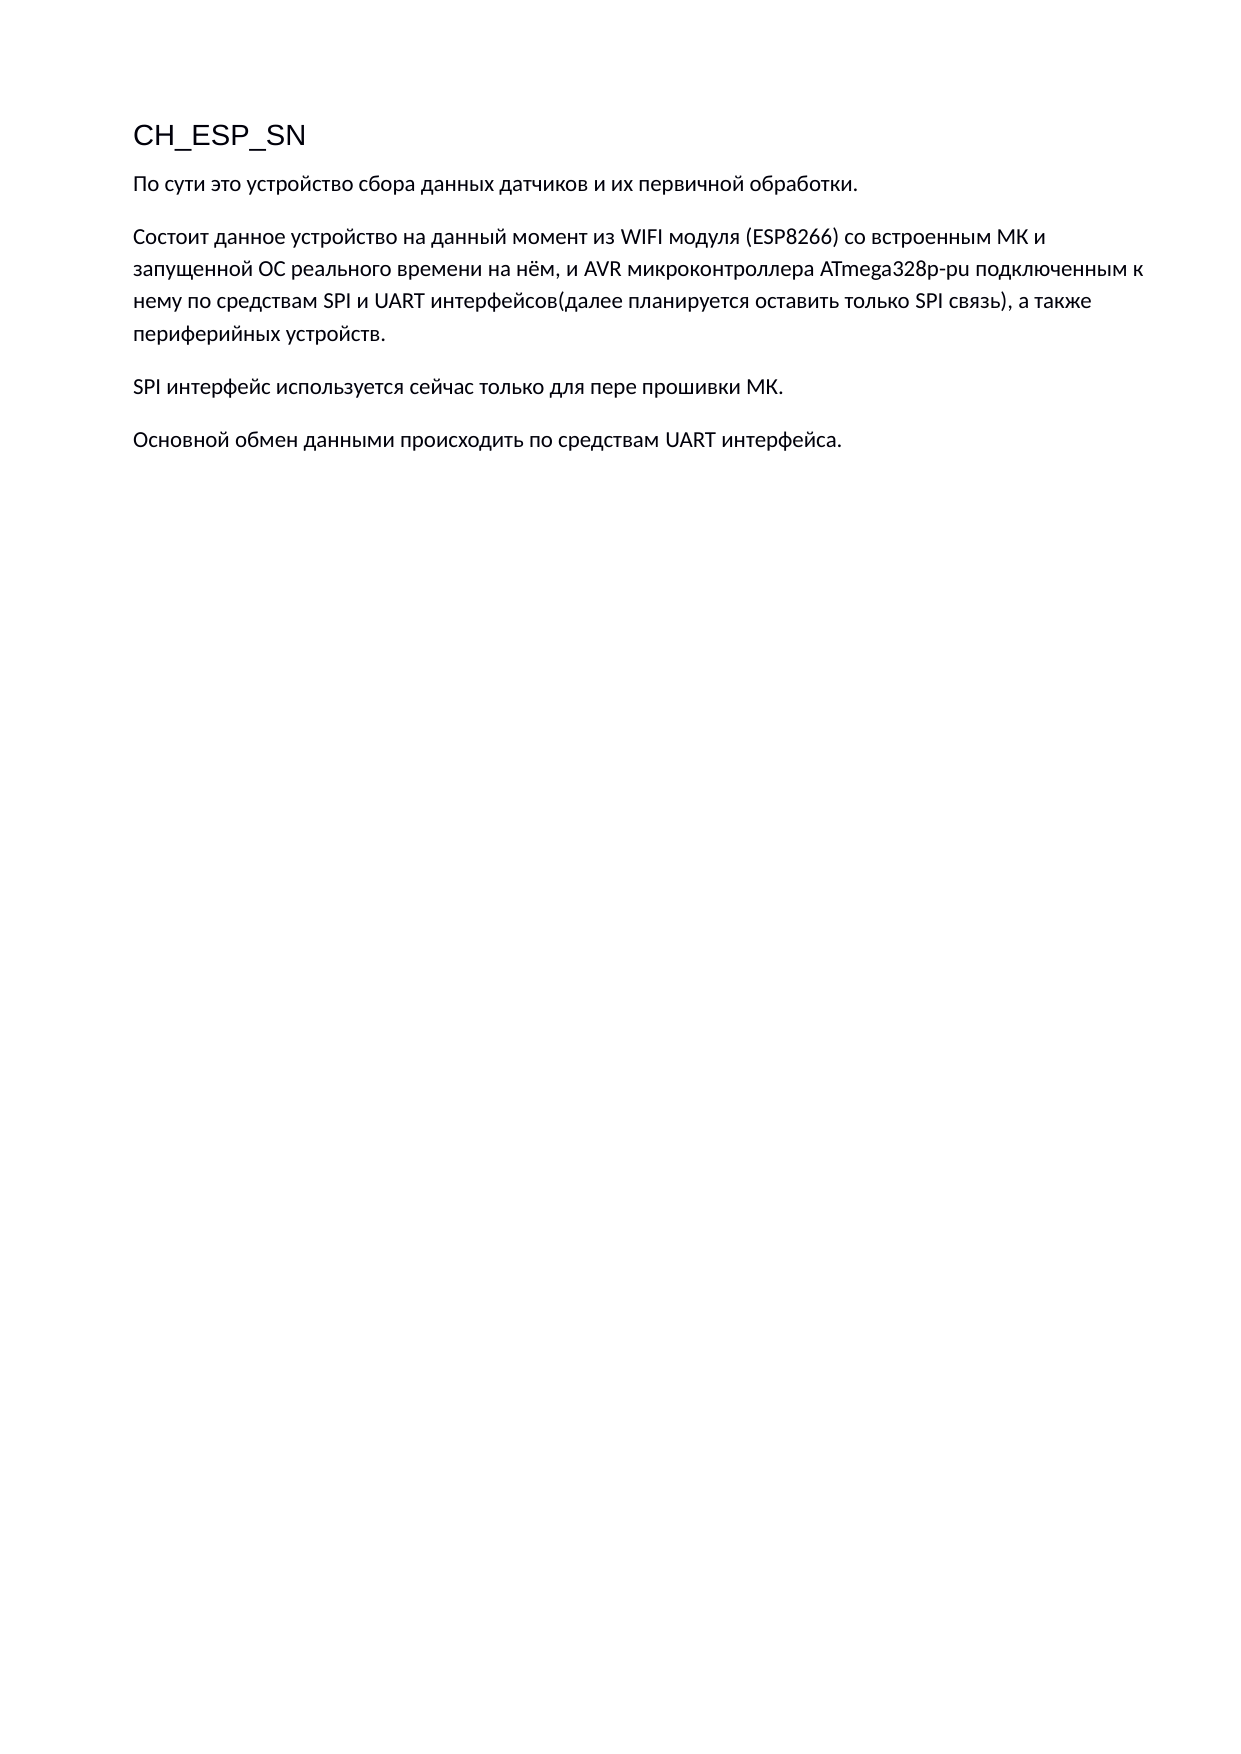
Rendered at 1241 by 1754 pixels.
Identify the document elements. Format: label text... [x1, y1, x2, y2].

subtitle CH_ESP_SN [133, 118, 1152, 152]
text Состоит данное устройство на данный момент из WIFI модуля (ESP8266) со встроенным МК и запущенной ОС реального времени на нём, и AVR микроконтроллера ATmega328p-pu подключенным к нему по средствам SPI и UART интерфейсов(далее планируется оставить только SPI связь), а также периферийных устройств. [133, 222, 1152, 347]
text Основной обмен данными происходить по средствам UART интерфейса. [133, 425, 1152, 453]
text По сути это устройство сбора данных датчиков и их первичной обработки. [133, 169, 1152, 197]
text SPI интерфейс используется сейчас только для пере прошивки МК. [133, 372, 1152, 400]
